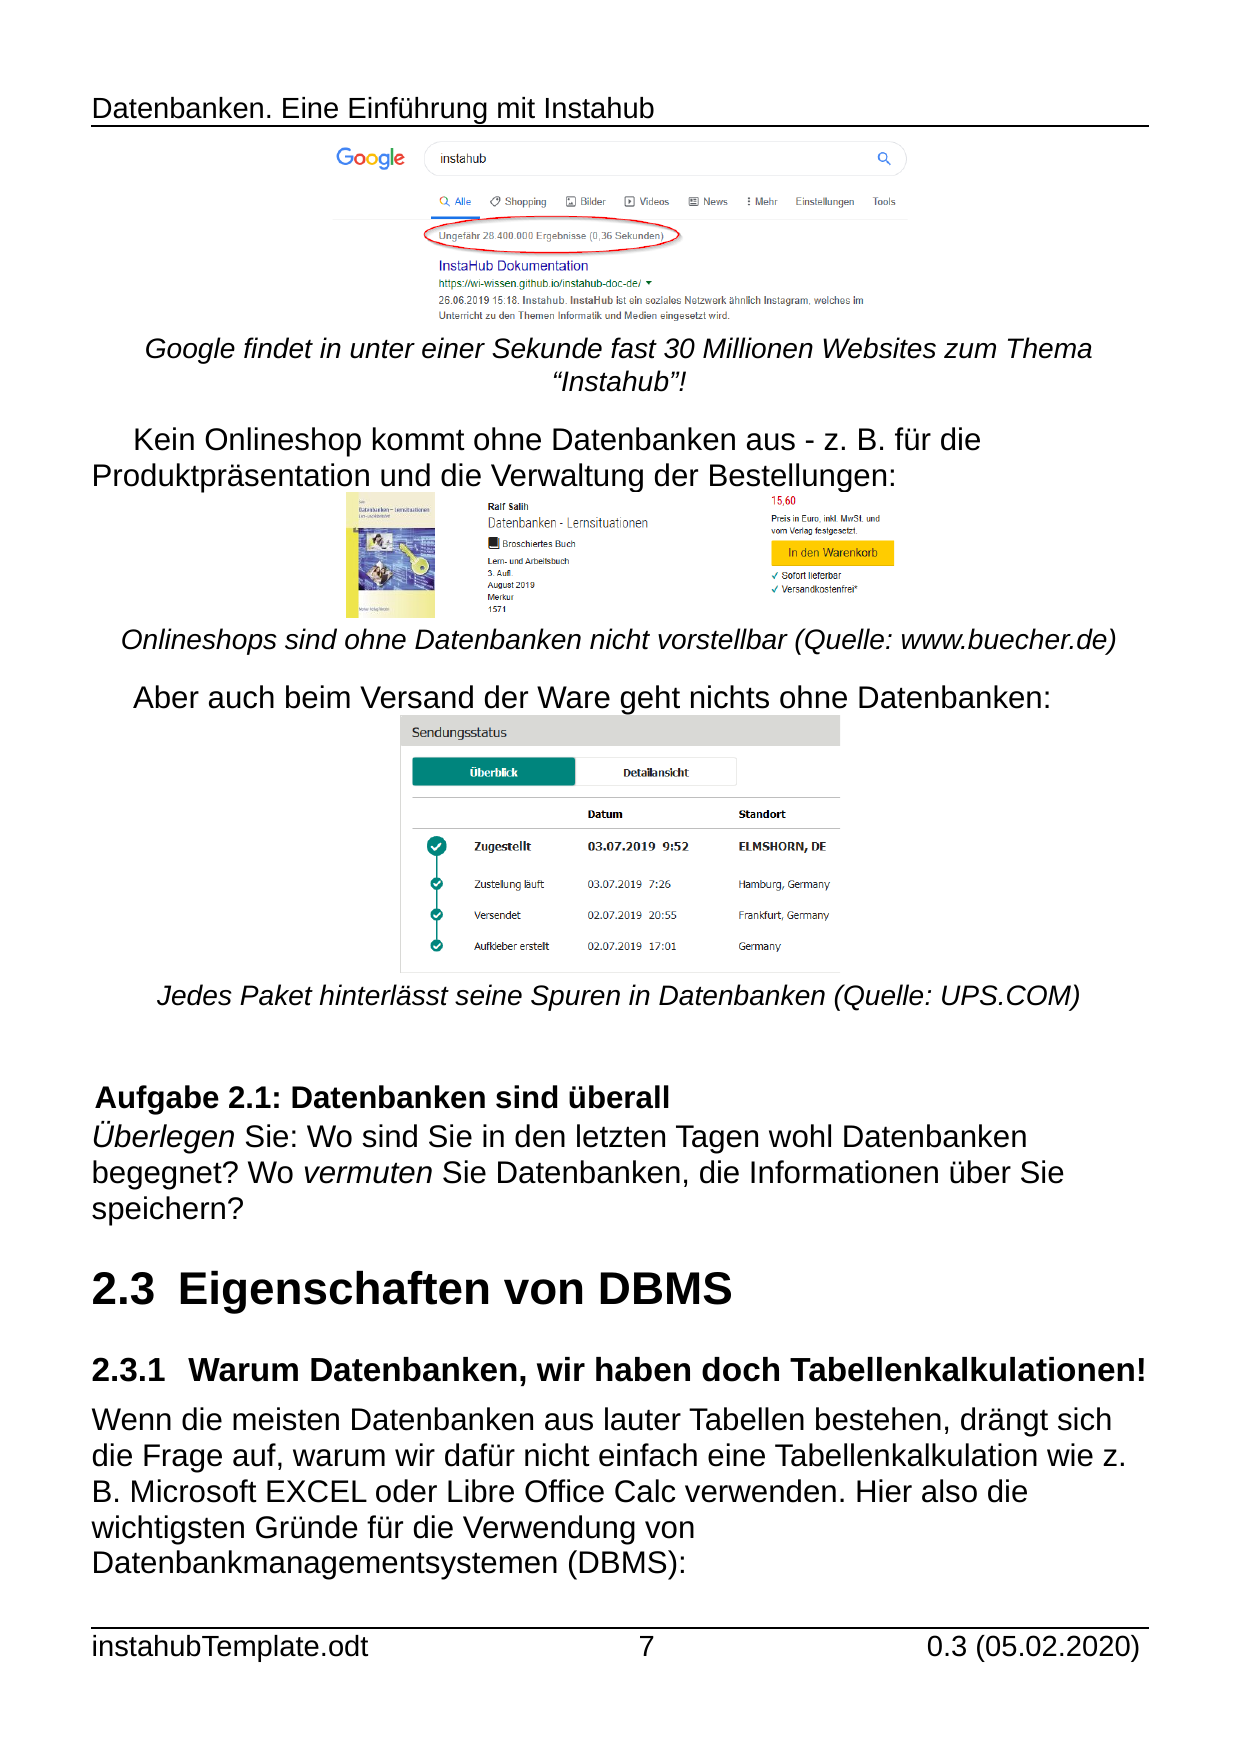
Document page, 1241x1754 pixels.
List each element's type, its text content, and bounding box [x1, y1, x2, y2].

picture [346, 492, 895, 618]
text Google findet in unter einer Sekunde fast 30 Millionen Websites zum Thema “Instahub”! [91, 332, 1149, 397]
text Jedes Paket hinterlässt seine Spuren in Datenbanken (Quelle: UPS.COM) [91, 979, 1149, 1011]
subtitle Eigenschaften von DBMS [91, 1261, 1149, 1314]
subtitle Warum Datenbanken, wir haben doch Tabellenkalkulationen! [91, 1350, 1149, 1388]
subtitle Aufgabe 2.1: Datenbanken sind überall [91, 1076, 1149, 1118]
text Onlineshops sind ohne Datenbanken nicht vorstellbar (Quelle: www.buecher.de) [91, 623, 1149, 656]
text Wenn die meisten Datenbanken aus lauter Tabellen bestehen, drängt sich die Frage auf, warum wir dafür nicht einfach eine Tabellenkalkulation wie z. B. Microsoft EXCEL oder Libre Office Calc verwenden. Hier also die wichtigsten Gründe für die Verwendung von Datenbankmanagementsystemen (DBMS): [91, 1401, 1149, 1581]
text Aber auch beim Versand der Ware geht nichts ohne Datenbanken: [91, 679, 1149, 715]
text Überlegen Sie: Wo sind Sie in den letzten Tagen wohl Datenbanken begegnet? Wo vermuten Sie Datenbanken, die Informationen über Sie speichern? [91, 1118, 1149, 1226]
text Kein Onlineshop kommt ohne Datenbanken aus - z. B. für die Produktpräsentation und die Verwaltung der Bestellungen: [91, 421, 1149, 493]
picture [332, 138, 908, 327]
picture [400, 715, 841, 973]
